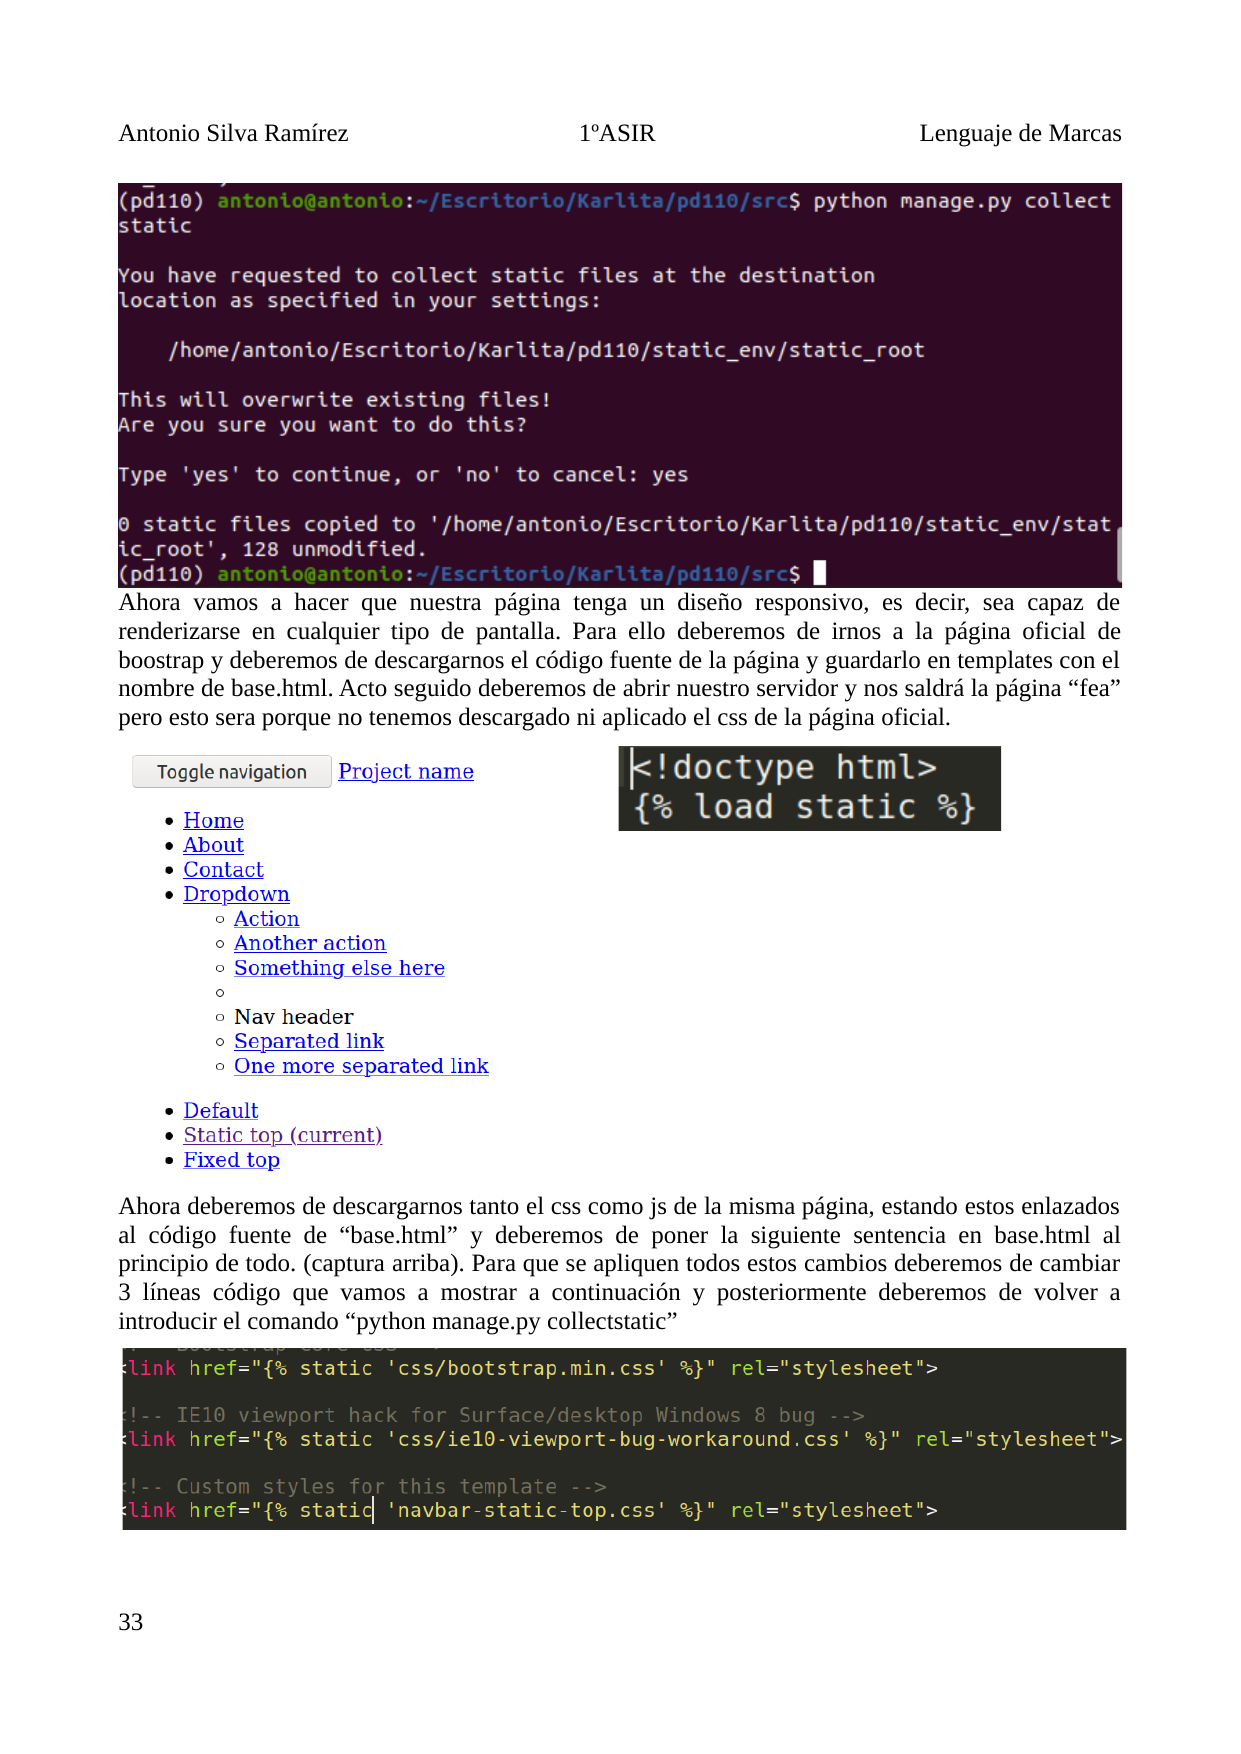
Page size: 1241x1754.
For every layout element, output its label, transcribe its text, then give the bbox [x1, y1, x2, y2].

text Ahora deberemos de descargarnos tanto el css como js de la misma página, estando estos enlazados al código fuente de “base.html” y deberemos de poner la siguiente sentencia en base.html al principio de todo. (captura arriba). Para que se apliquen todos estos cambios deberemos de cambiar 3 líneas código que vamos a mostrar a continuación y posteriormente deberemos de volver a introducir el comando “python manage.py collectstatic” [118, 1191, 1122, 1335]
picture [122, 1348, 1127, 1530]
picture [118, 183, 1123, 588]
picture [618, 746, 1002, 831]
text Ahora vamos a hacer que nuestra página tenga un diseño responsivo, es decir, sea capaz de renderizarse en cualquier tipo de pantalla. Para ello deberemos de irnos a la página oficial de boostrap y deberemos de descargarnos el código fuente de la página y guardarlo en templates con el nombre de base.html. Acto seguido deberemos de abrir nuestro servidor y nos saldrá la página “fea” pero esto sera porque no tenemos descargado ni aplicado el css de la página oficial. [118, 588, 1122, 731]
picture [127, 747, 595, 1185]
